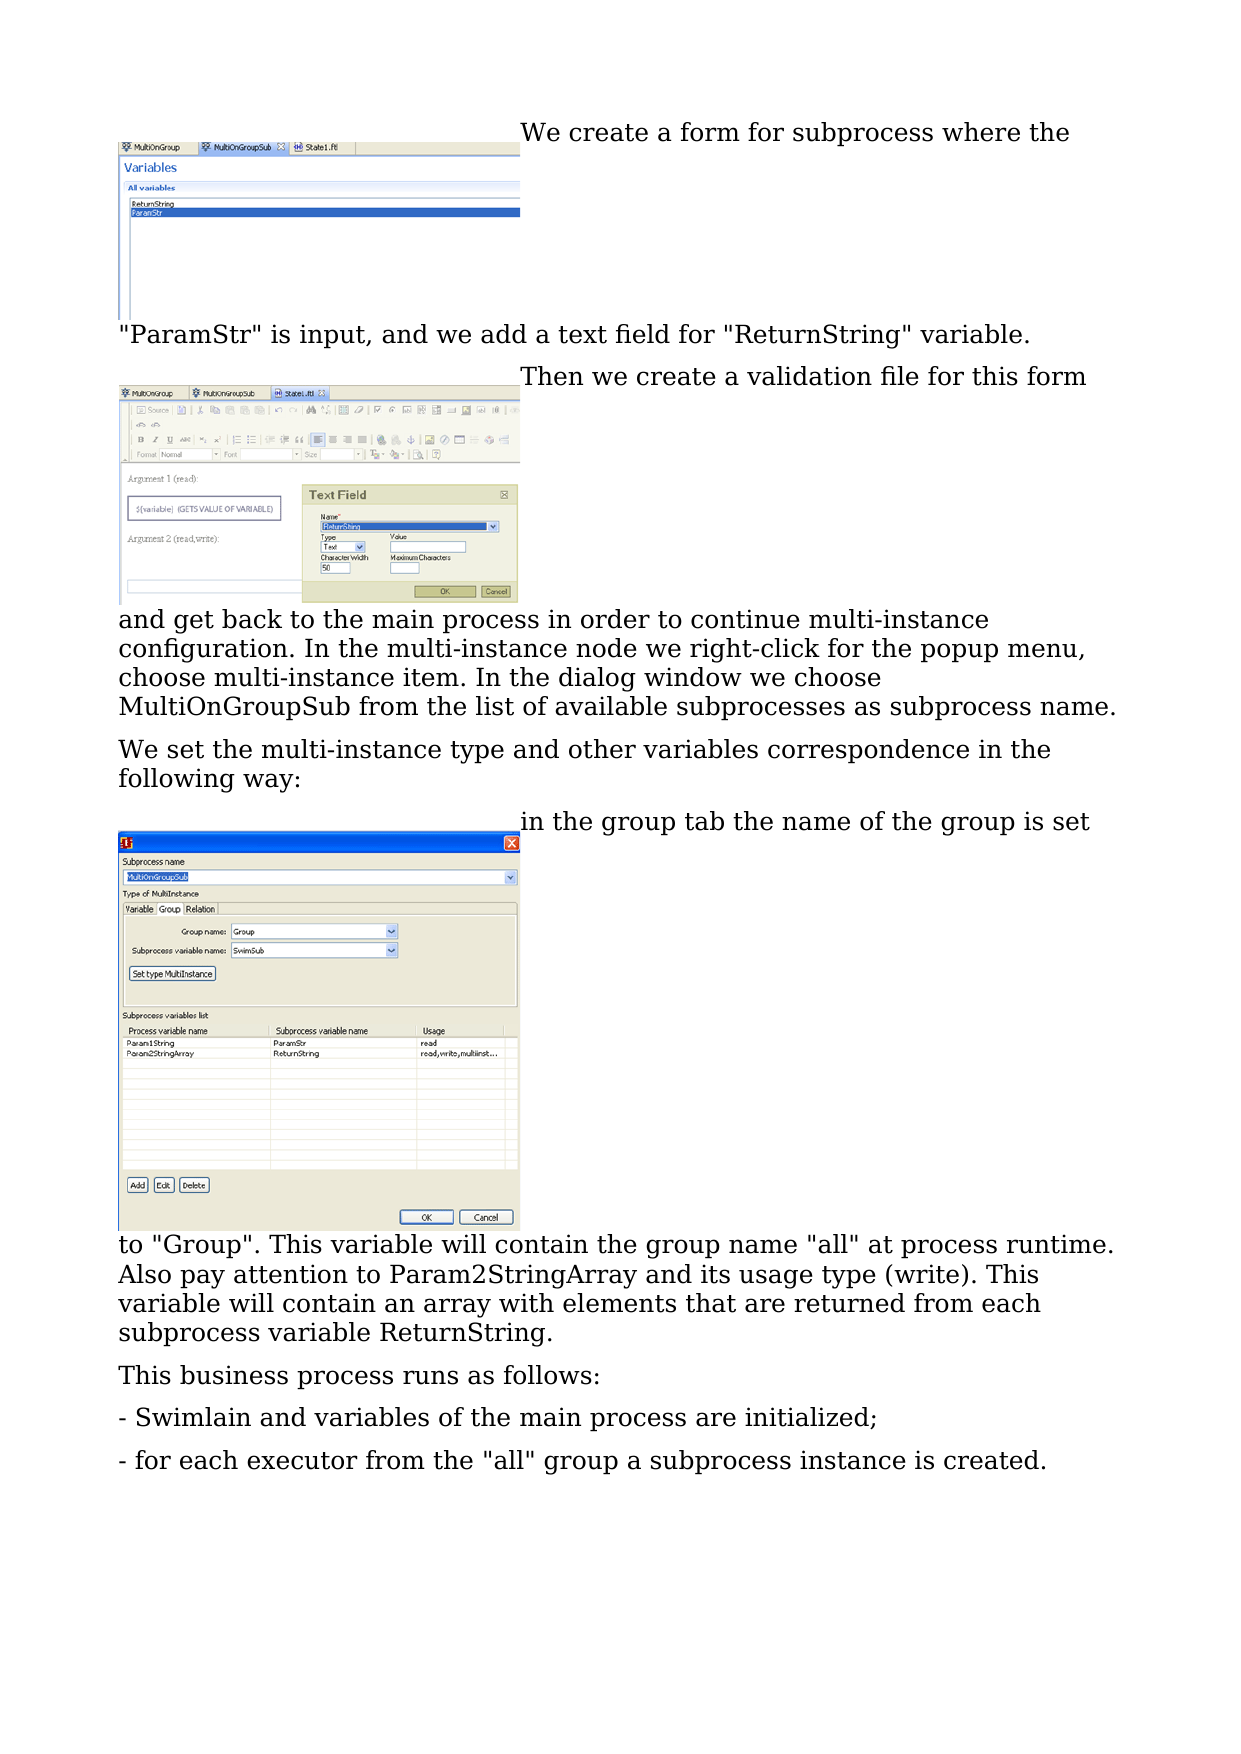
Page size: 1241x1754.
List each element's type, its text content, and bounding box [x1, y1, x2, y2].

text This business process runs as follows: [118, 1361, 1122, 1390]
text - Swimlain and variables of the main process are initialized; [118, 1403, 1122, 1433]
text in the group tab the name of the group is set to "Group". This variable will contain the group name "all" at process runtime. Also pay attention to Param2StringArray and its usage type (write). This variable will contain an array with elements that are returned from each subprocess variable ReturnString. [118, 807, 1122, 1347]
picture [118, 141, 521, 320]
text We set the multi-instance type and other variables correspondence in the following way: [118, 735, 1122, 793]
picture [118, 830, 521, 1231]
text - for each executor from the "all" group a subprocess instance is created. [118, 1446, 1122, 1475]
text Then we create a validation file for this form and get back to the main process in order to continue multi-instance configuration. In the multi-instance node we right-click for the popup menu, choose multi-instance item. In the dialog window we choose MultiOnGroupSub from the list of available subprocesses as subprocess name. [118, 363, 1122, 721]
picture [118, 385, 521, 605]
text We create a form for subprocess where the "ParamStr" is input, and we add a text field for "ReturnString" variable. [118, 118, 1122, 349]
